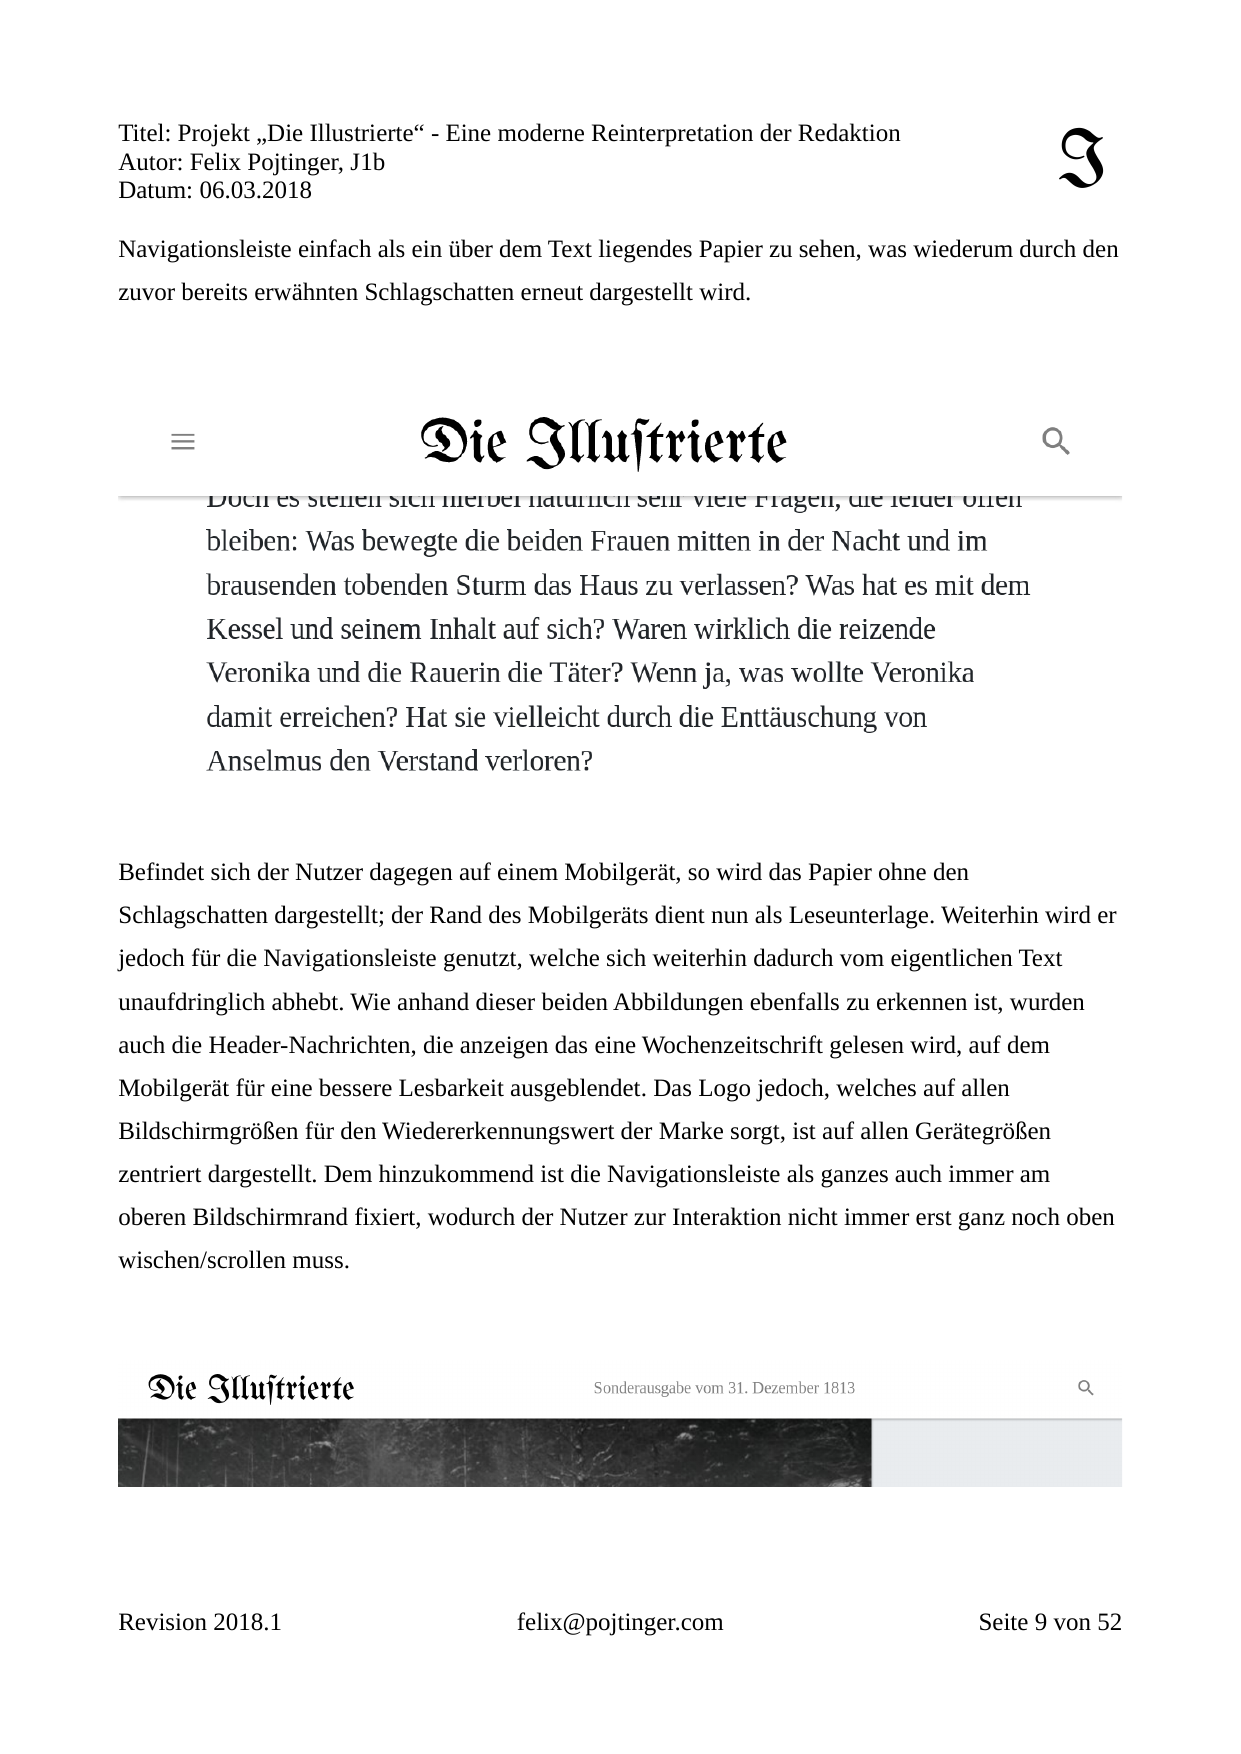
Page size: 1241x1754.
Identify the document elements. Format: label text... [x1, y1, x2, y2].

picture [118, 392, 1123, 786]
picture [118, 1360, 1123, 1487]
text Navigationsleiste einfach als ein über dem Text liegendes Papier zu sehen, was wiederum durch den zuvor bereits erwähnten Schlagschatten erneut dargestellt wird. [118, 234, 1122, 306]
picture [1046, 120, 1120, 194]
text Befindet sich der Nutzer dagegen auf einem Mobilgerät, so wird das Papier ohne den Schlagschatten dargestellt; der Rand des Mobilgeräts dient nun als Leseunterlage. Weiterhin wird er jedoch für die Navigationsleiste genutzt, welche sich weiterhin dadurch vom eigentlichen Text unaufdringlich abhebt. Wie anhand dieser beiden Abbildungen ebenfalls zu erkennen ist, wurden auch die Header-Nachrichten, die anzeigen das eine Wochenzeitschrift gelesen wird, auf dem Mobilgerät für eine bessere Lesbarkeit ausgeblendet. Das Logo jedoch, welches auf allen Bildschirmgrößen für den Wiedererkennungswert der Marke sorgt, ist auf allen Gerätegrößen zentriert dargestellt. Dem hinzukommend ist die Navigationsleiste als ganzes auch immer am oberen Bildschirmrand fixiert, wodurch der Nutzer zur Interaktion nicht immer erst ganz noch oben wischen/scrollen muss. [118, 857, 1122, 1274]
